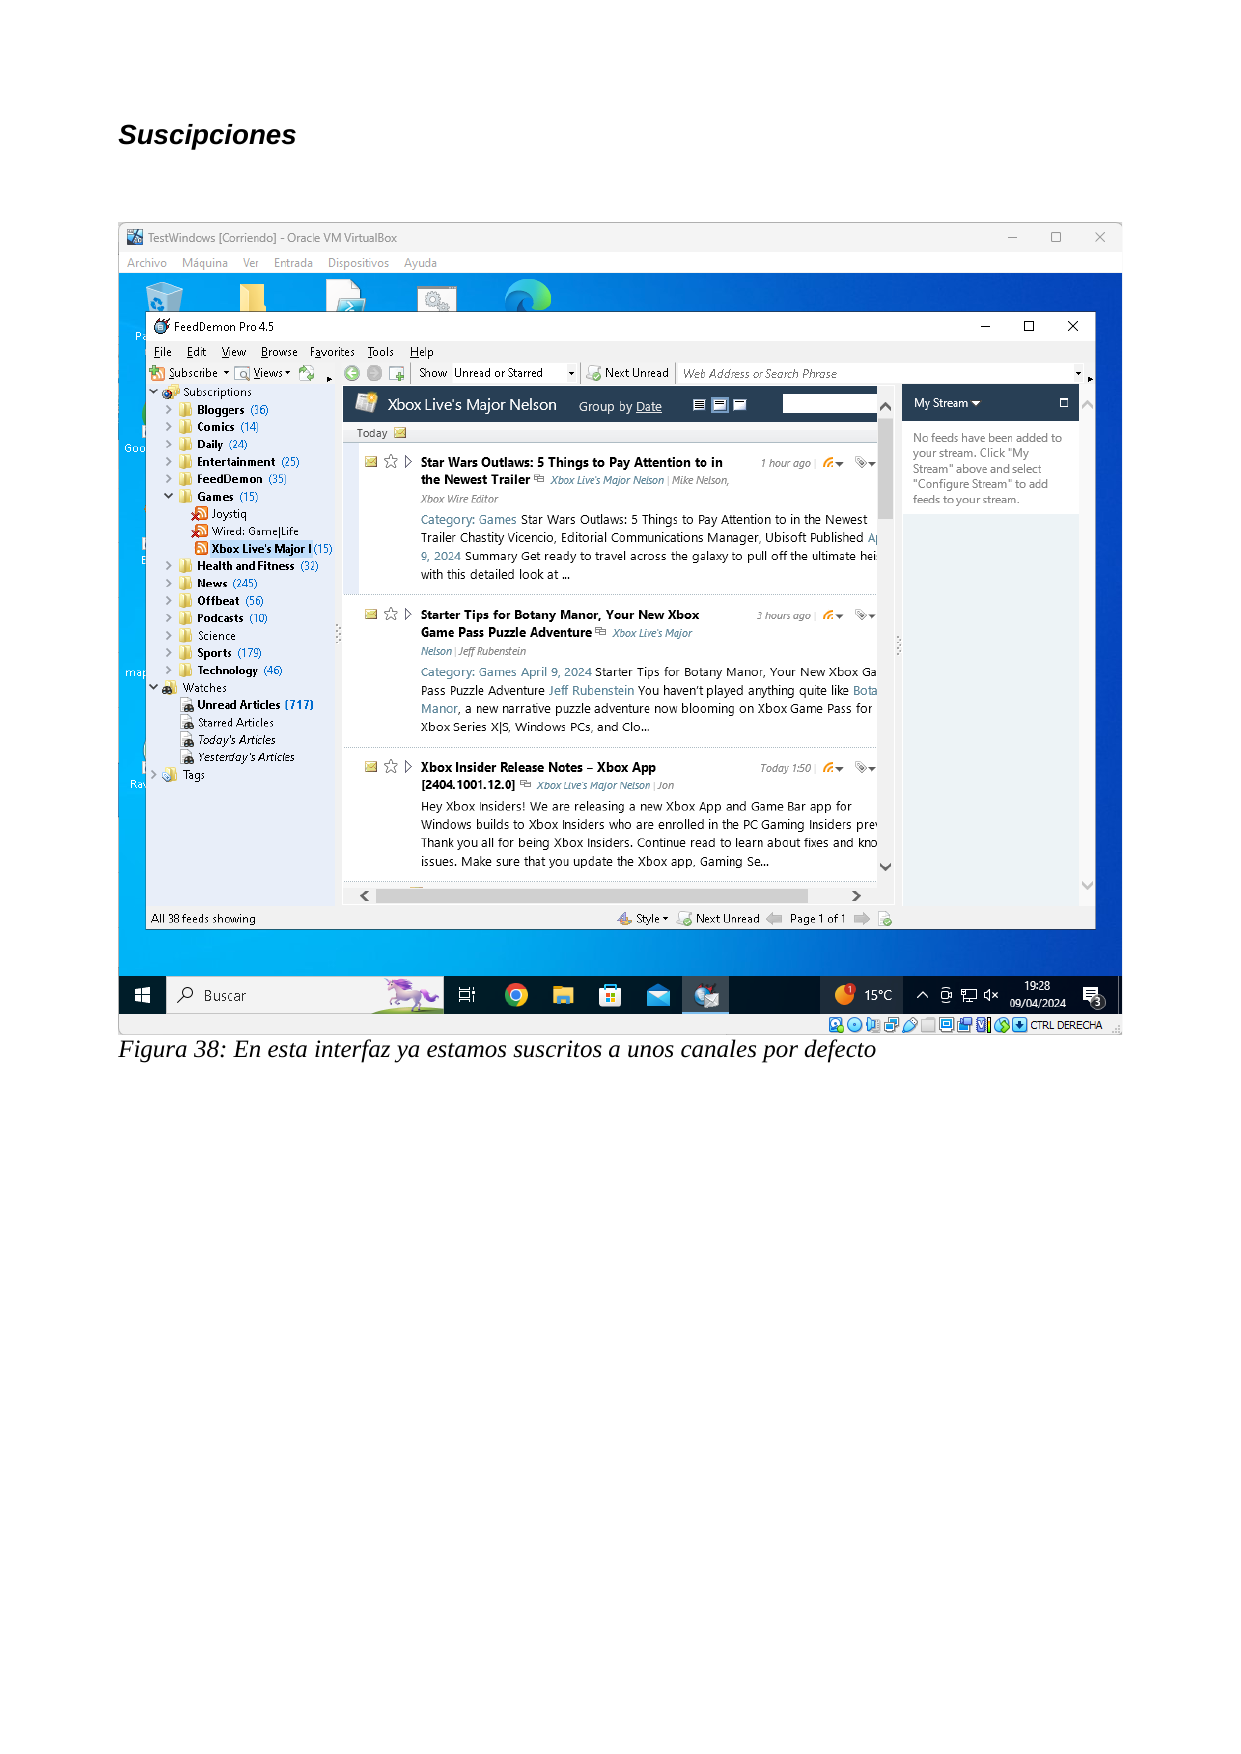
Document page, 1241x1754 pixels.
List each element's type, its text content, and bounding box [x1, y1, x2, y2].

subtitle Suscipciones [118, 118, 1122, 150]
text Figura 38: En esta interfaz ya estamos suscritos a unos canales por defecto [118, 1035, 1122, 1063]
picture [118, 222, 1123, 1035]
